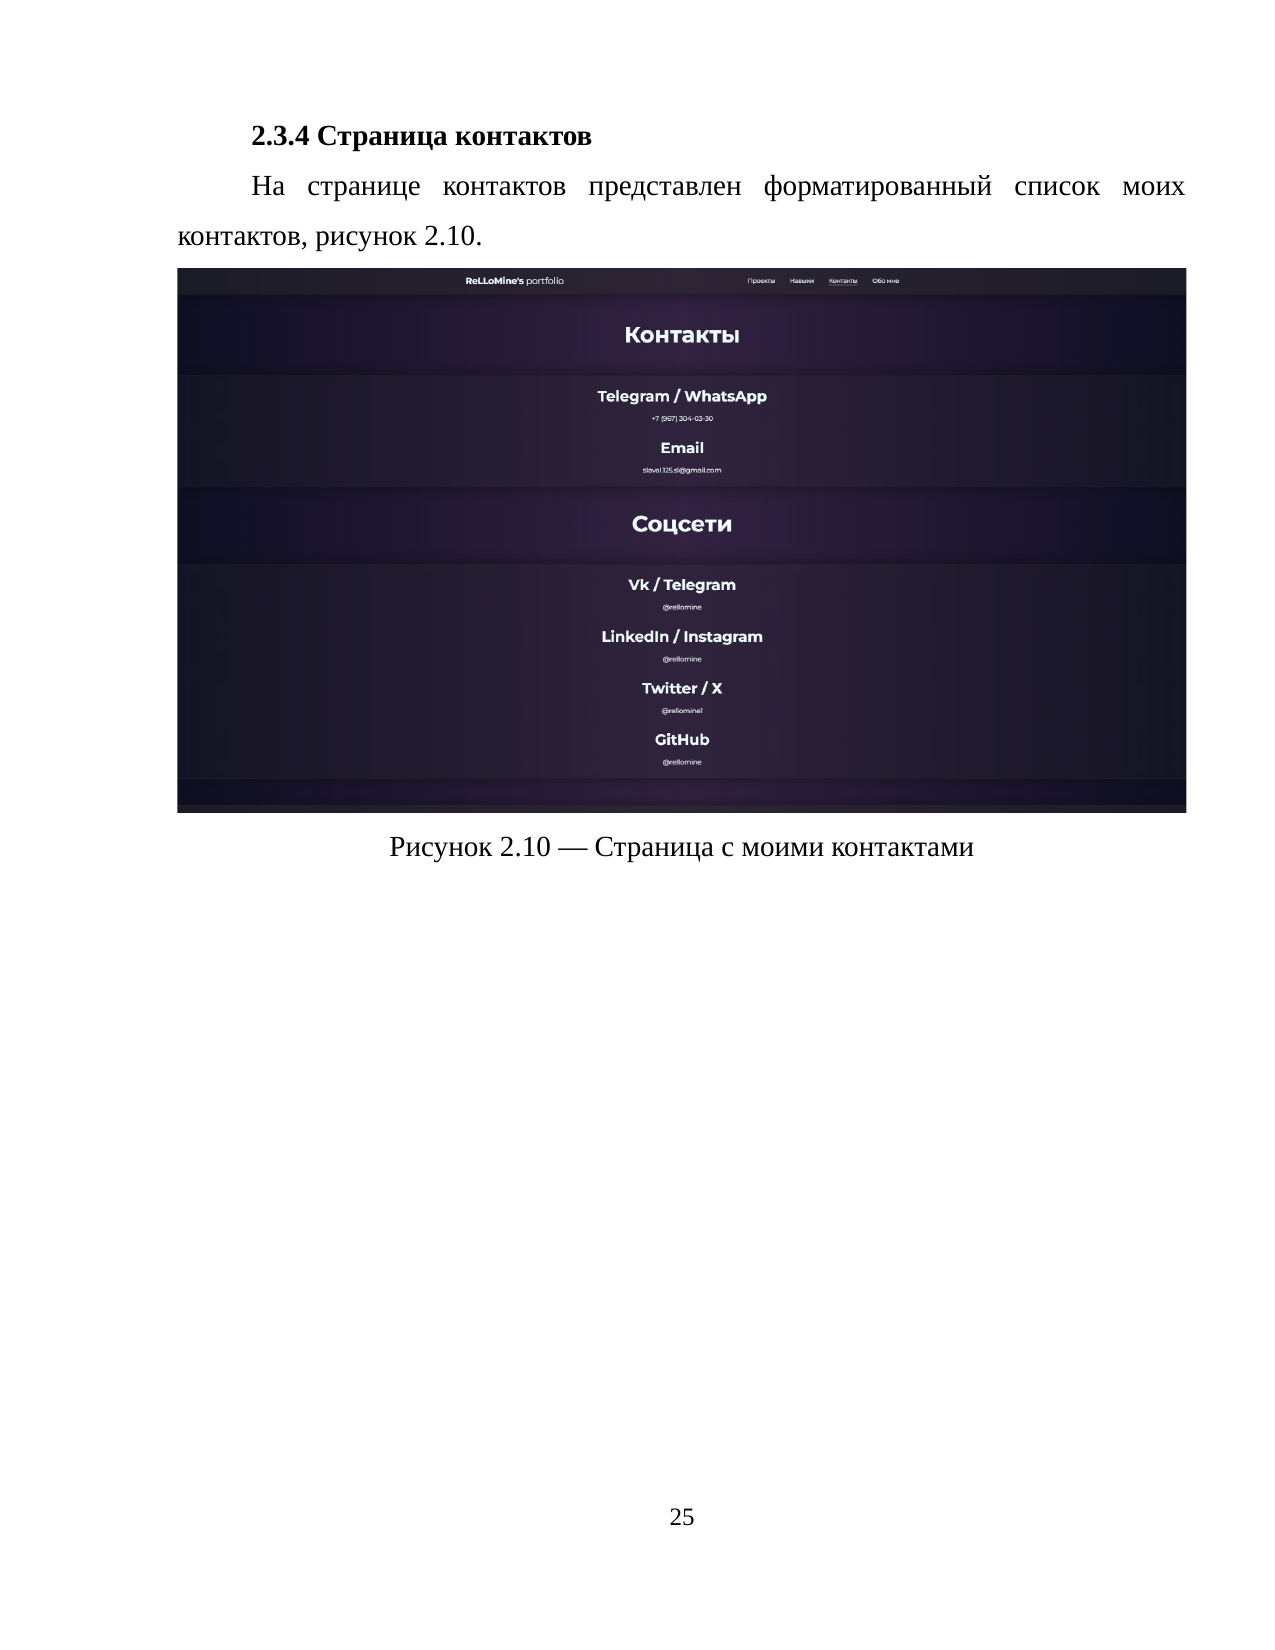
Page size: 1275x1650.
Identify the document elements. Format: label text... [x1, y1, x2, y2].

text На странице контактов представлен форматированный список моих контактов, рисунок 2.10. [177, 168, 1186, 252]
text Рисунок 2.10 — Страница с моими контактами [177, 829, 1186, 863]
title 2.3.4 Страница контактов [177, 118, 1186, 152]
picture [177, 268, 1187, 813]
